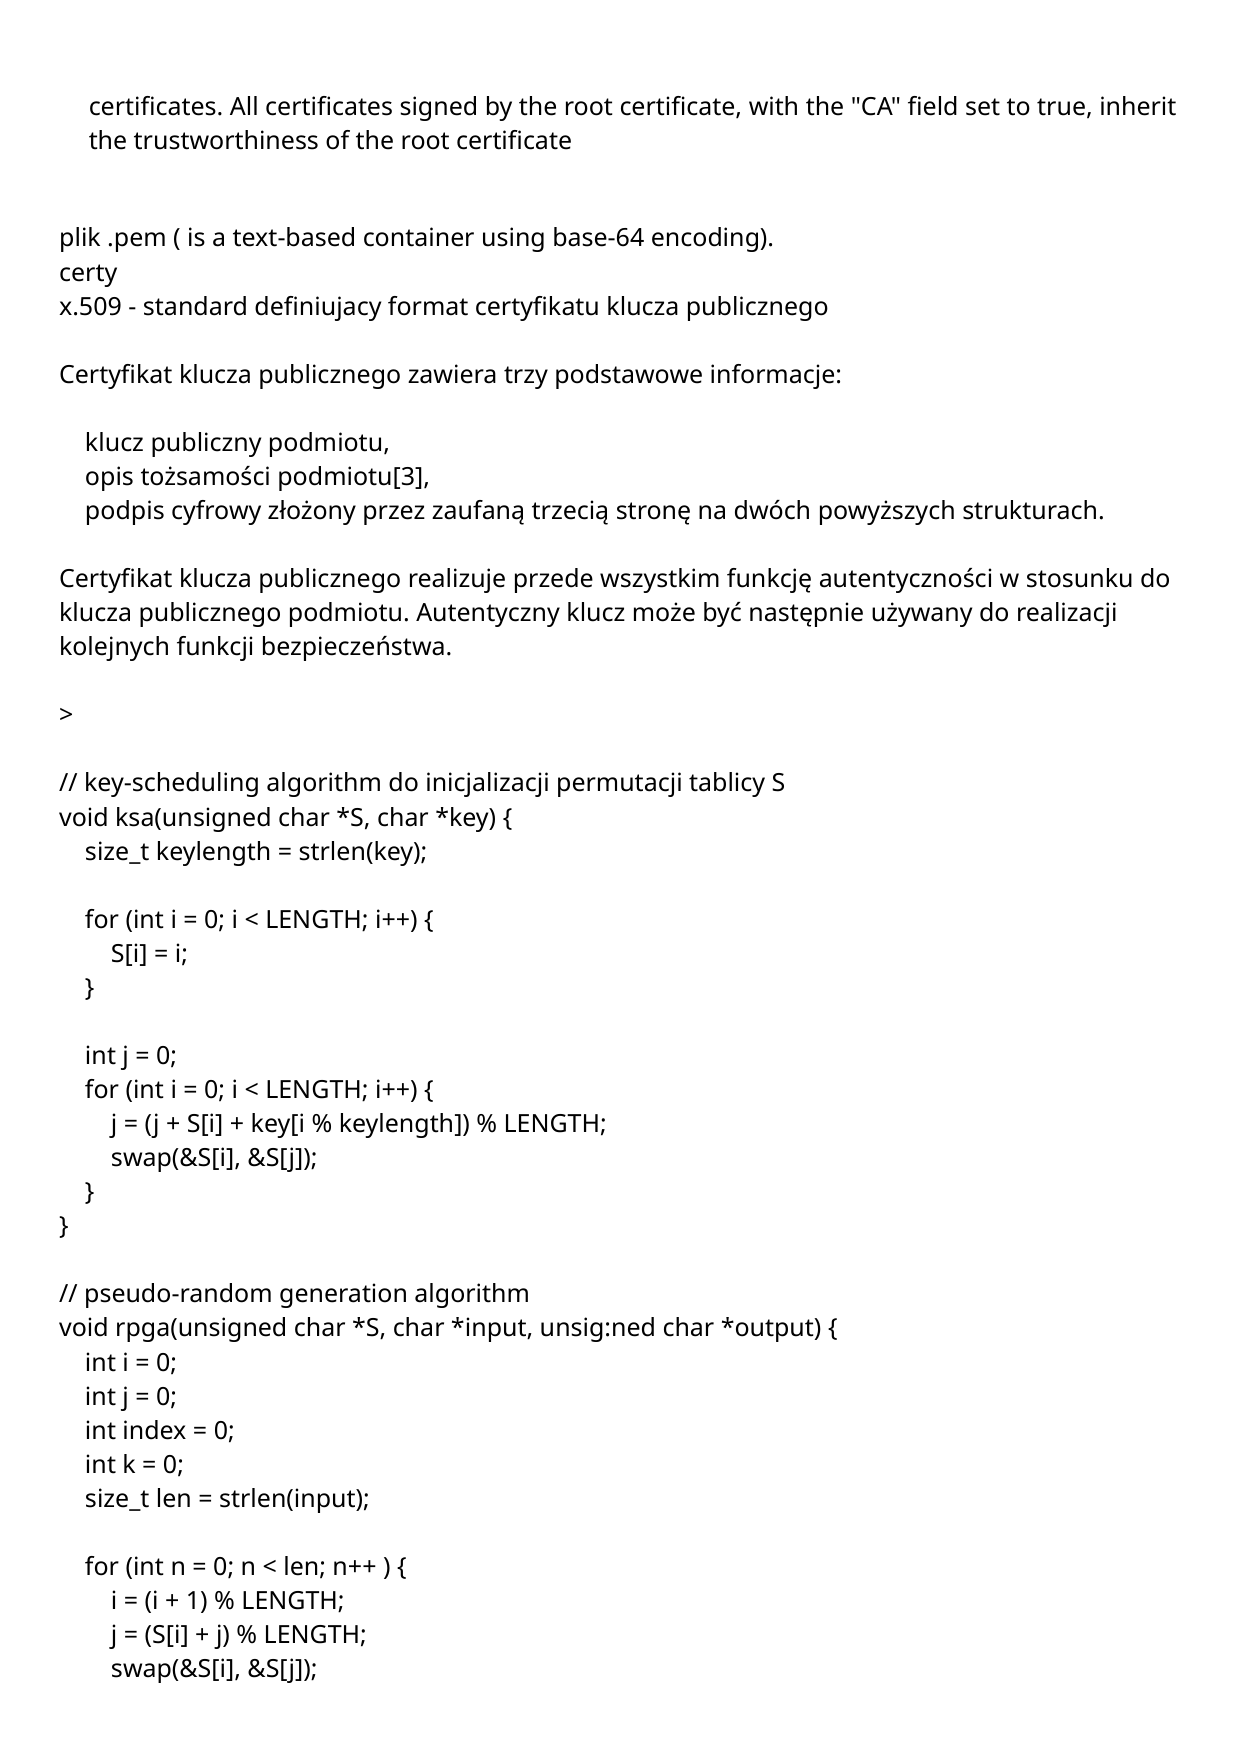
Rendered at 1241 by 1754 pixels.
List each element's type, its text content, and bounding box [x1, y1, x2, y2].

text podpis cyfrowy złożony przez zaufaną trzecią stronę na dwóch powyższych strukturach. [59, 493, 1211, 527]
text size_t len = strlen(input); [59, 1480, 1211, 1514]
text j = (S[i] + j) % LENGTH; [59, 1617, 1211, 1651]
text S[i] = i; [59, 935, 1211, 969]
text int i = 0; [59, 1344, 1211, 1378]
text for (int n = 0; n < len; n++ ) { [59, 1548, 1211, 1583]
text certy [59, 254, 1211, 288]
text // pseudo-random generation algorithm [59, 1276, 1211, 1310]
text int j = 0; [59, 1038, 1211, 1072]
text for (int i = 0; i < LENGTH; i++) { [59, 901, 1211, 935]
text // key-scheduling algorithm do inicjalizacji permutacji tablicy S [59, 765, 1211, 799]
text Certyfikat klucza publicznego realizuje przede wszystkim funkcję autentyczności w stosunku do klucza publicznego podmiotu. Autentyczny klucz może być następnie używany do realizacji kolejnych funkcji bezpieczeństwa. [59, 561, 1211, 663]
text klucz publiczny podmiotu, [59, 424, 1211, 458]
text > [59, 697, 1211, 731]
text i = (i + 1) % LENGTH; [59, 1583, 1211, 1617]
text plik .pem ( is a text-based container using base-64 encoding). [59, 220, 1211, 254]
text x.509 - standard definiujacy format certyfikatu klucza publicznego [59, 288, 1211, 322]
text int k = 0; [59, 1446, 1211, 1480]
text Certyfikat klucza publicznego zawiera trzy podstawowe informacje: [59, 356, 1211, 390]
text } [59, 1208, 1211, 1242]
text void ksa(unsigned char *S, char *key) { [59, 799, 1211, 833]
text } [59, 1174, 1211, 1208]
text void rpga(unsigned char *S, char *input, unsig:ned char *output) { [59, 1310, 1211, 1344]
text int index = 0; [59, 1412, 1211, 1446]
text int j = 0; [59, 1378, 1211, 1412]
text } [59, 969, 1211, 1003]
text for (int i = 0; i < LENGTH; i++) { [59, 1072, 1211, 1106]
text swap(&S[i], &S[j]); [59, 1140, 1211, 1174]
text size_t keylength = strlen(key); [59, 833, 1211, 867]
text j = (j + S[i] + key[i % keylength]) % LENGTH; [59, 1106, 1211, 1140]
text certificates. All certificates signed by the root certificate, with the "CA" field set to true, inherit the trustworthiness of the root certificate [59, 59, 1211, 186]
text swap(&S[i], &S[j]); [59, 1651, 1211, 1685]
text opis tożsamości podmiotu[3], [59, 458, 1211, 493]
